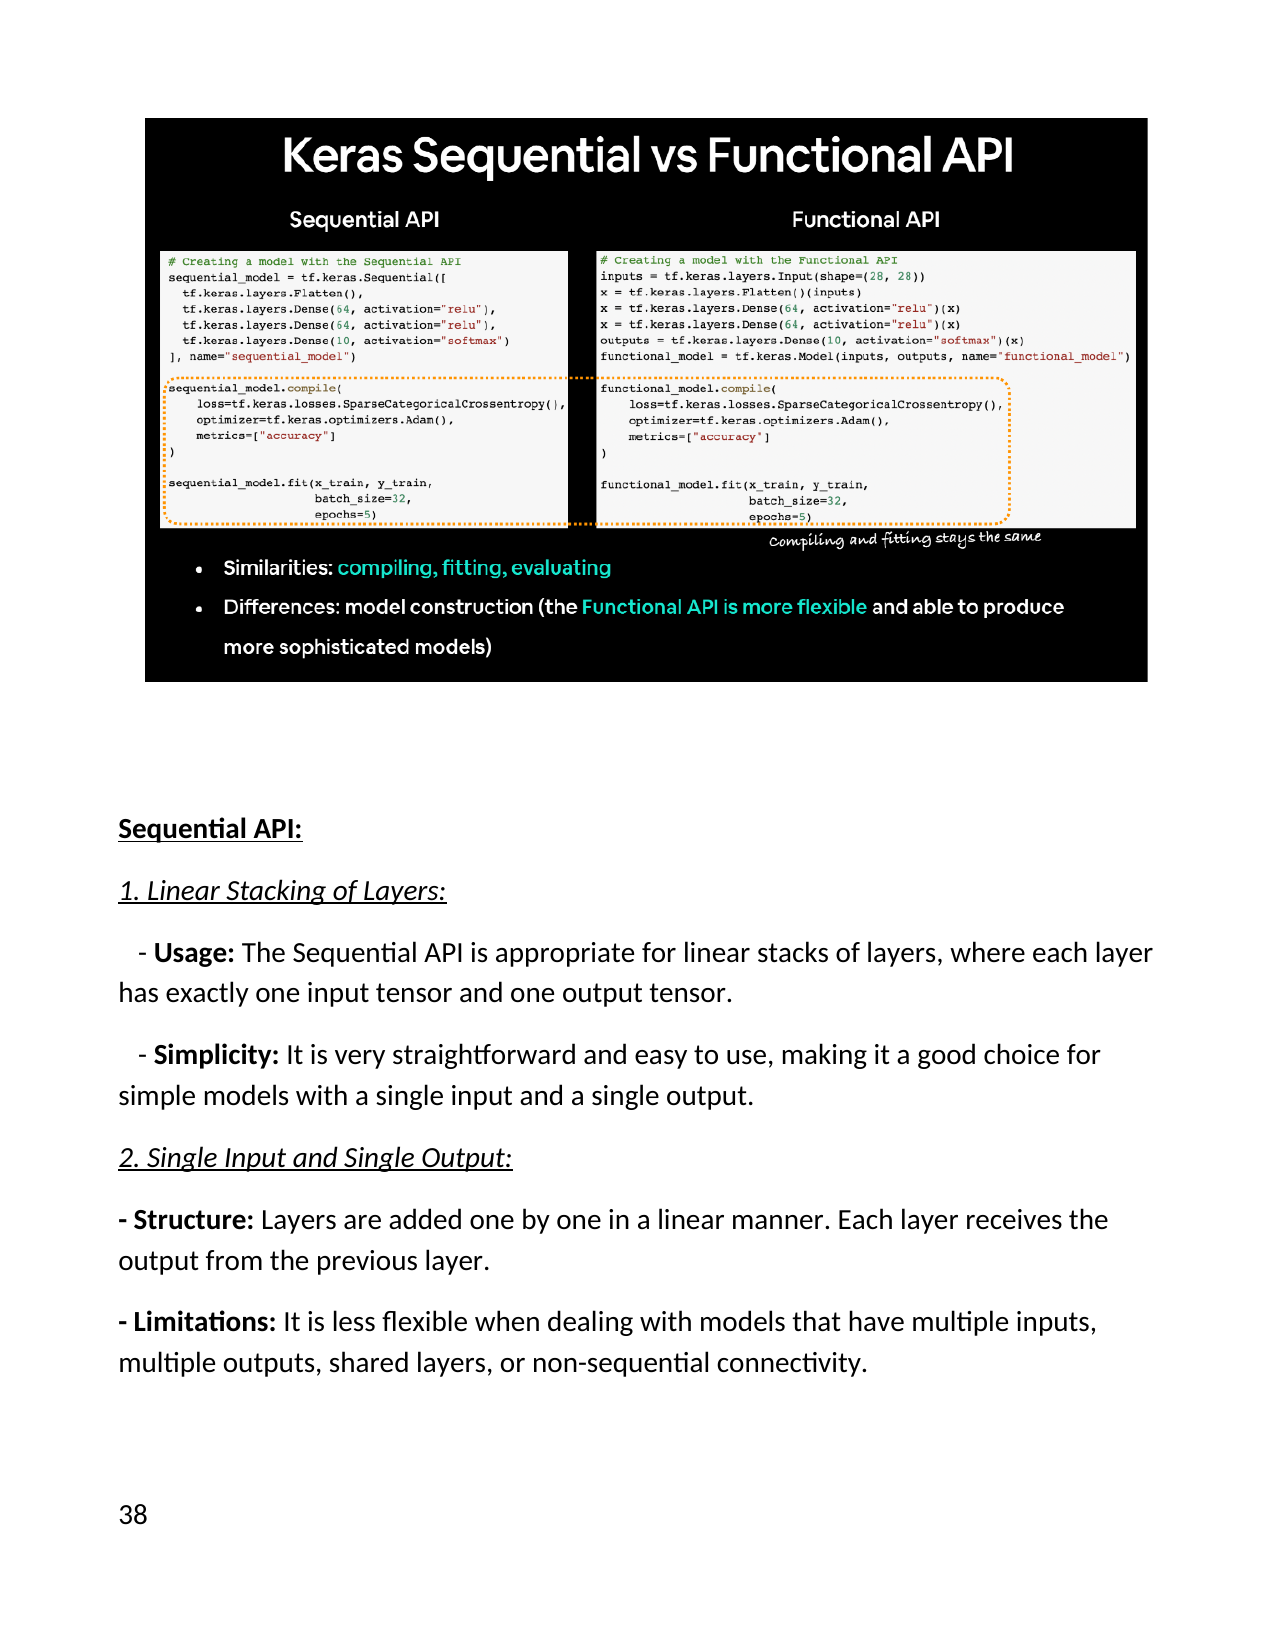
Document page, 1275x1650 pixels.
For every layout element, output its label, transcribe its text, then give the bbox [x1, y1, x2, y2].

text - Simplicity: It is very straightforward and easy to use, making it a good choice for simple models with a single input and a single output. [118, 1036, 1157, 1113]
text - Limitations: It is less flexible when dealing with models that have multiple inputs, multiple outputs, shared layers, or non-sequential connectivity. [118, 1303, 1157, 1380]
text 1. Linear Stacking of Layers: [118, 872, 1157, 907]
text - Structure: Layers are added one by one in a linear manner. Each layer receives the output from the previous layer. [118, 1201, 1157, 1277]
text Sequential API: [118, 810, 1157, 846]
text 2. Single Input and Single Output: [118, 1139, 1157, 1175]
picture [145, 118, 1148, 682]
text - Usage: The Sequential API is appropriate for linear stacks of layers, where each layer has exactly one input tensor and one output tensor. [118, 934, 1157, 1010]
